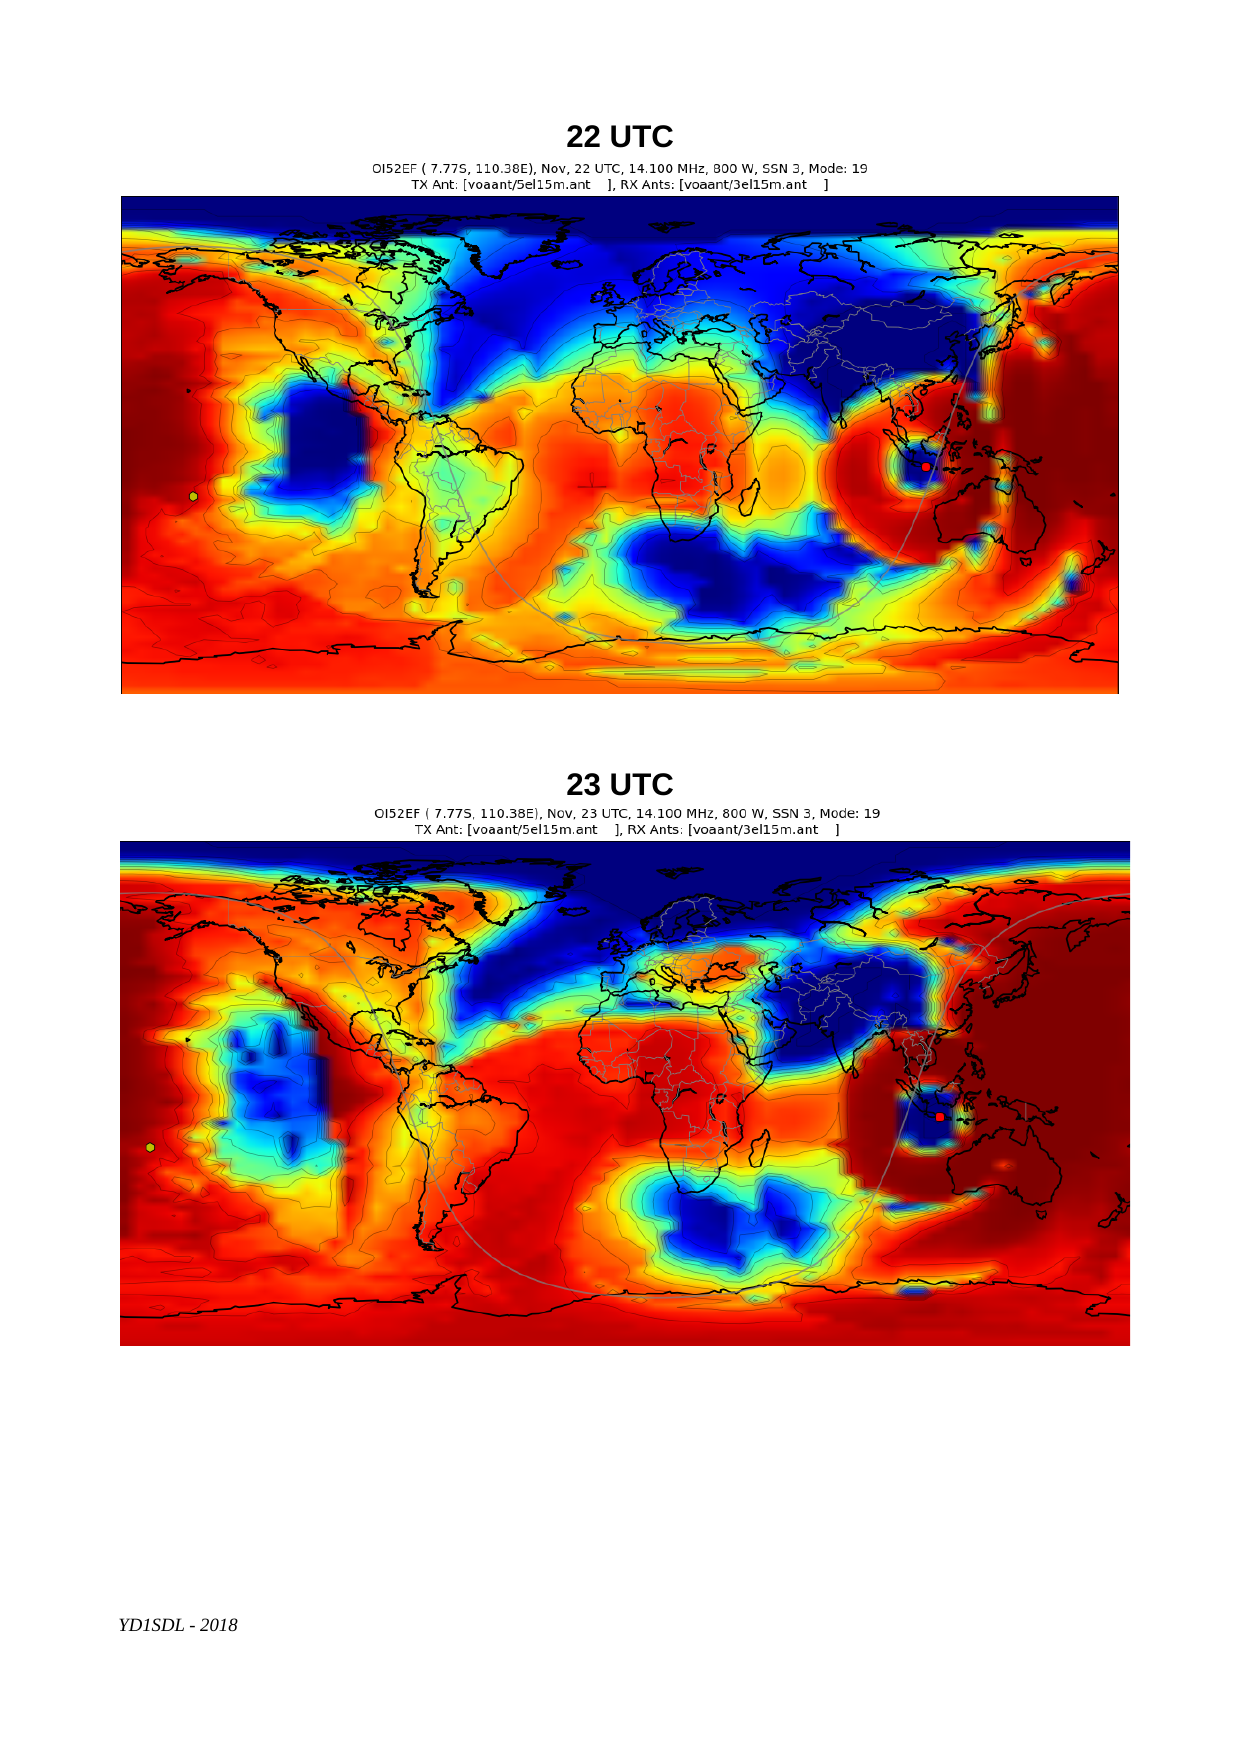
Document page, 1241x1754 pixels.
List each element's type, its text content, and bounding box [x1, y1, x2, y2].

picture [115, 154, 1125, 694]
picture [120, 801, 1131, 1346]
text 22 UTC [118, 118, 1122, 154]
text 23 UTC [118, 766, 1122, 801]
